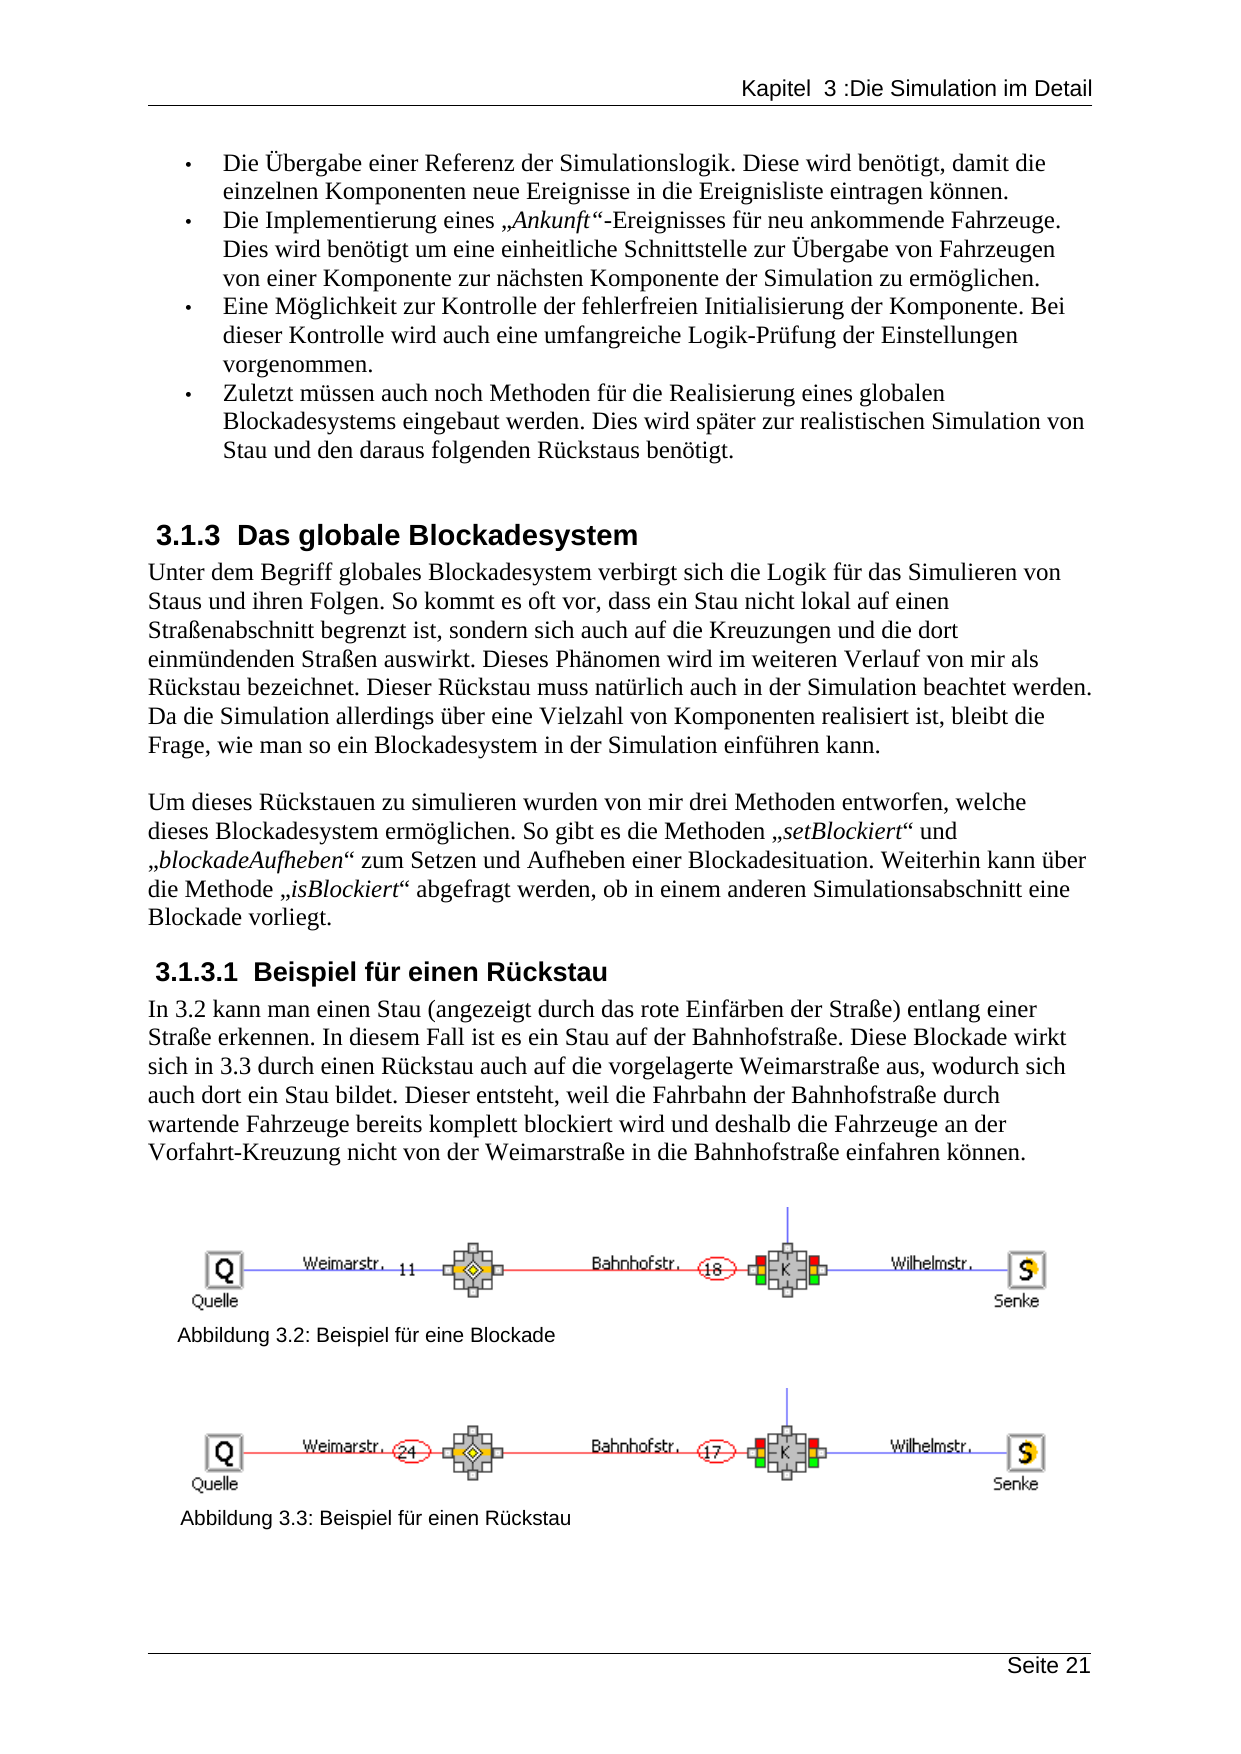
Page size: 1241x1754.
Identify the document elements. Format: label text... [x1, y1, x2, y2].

text Unter dem Begriff globales Blockadesystem verbirgt sich die Logik für das Simulieren von Staus und ihren Folgen. So kommt es oft vor, dass ein Stau nicht lokal auf einen Straßenabschnitt begrenzt ist, sondern sich auch auf die Kreuzungen und die dort einmündenden Straßen auswirkt. Dieses Phänomen wird im weiteren Verlauf von mir als Rückstau bezeichnet. Dieser Rückstau muss natürlich auch in der Simulation beachtet werden. Da die Simulation allerdings über eine Vielzahl von Komponenten realisiert ist, bleibt die Frage, wie man so ein Blockadesystem in der Simulation einführen kann. [148, 557, 1092, 759]
text Um dieses Rückstauen zu simulieren wurden von mir drei Methoden entworfen, welche dieses Blockadesystem ermöglichen. So gibt es die Methoden „setBlockiert“ und „blockadeAufheben“ zum Setzen und Aufheben einer Blockadesituation. Weiterhin kann über die Methode „isBlockiert“ abgefragt werden, ob in einem anderen Simulationsabschnitt eine Blockade vorliegt. [148, 787, 1092, 931]
list Die Implementierung eines „Ankunft“-Ereignisses für neu ankommende Fahrzeuge. Dies wird benötigt um eine einheitliche Schnittstelle zur Übergabe von Fahrzeugen von einer Komponente zur nächsten Komponente der Simulation zu ermöglichen. [185, 205, 1092, 291]
text In Abbildung 3.2 kann man einen Stau (angezeigt durch das rote Einfärben der Straße) entlang einer Straße erkennen. In diesem Fall ist es ein Stau auf der Bahnhofstraße. Diese Blockade wirkt sich in Abbildung 3.3 durch einen Rückstau auch auf die vorgelagerte Weimarstraße aus, wodurch sich auch dort ein Stau bildet. Dieser entsteht, weil die Fahrbahn der Bahnhofstraße durch wartende Fahrzeuge bereits komplett blockiert wird und deshalb die Fahrzeuge an der Vorfahrt-Kreuzung nicht von der Weimarstraße in die Bahnhofstraße einfahren können. [148, 994, 1092, 1166]
list Zuletzt müssen auch noch Methoden für die Realisierung eines globalen Blockadesystems eingebaut werden. Dies wird später zur realistischen Simulation von Stau und den daraus folgenden Rückstaus benötigt. [185, 378, 1092, 464]
text Abbildung 3.2: Beispiel für eine Blockade [177, 1323, 1063, 1347]
picture [177, 1207, 1063, 1323]
picture [180, 1388, 1060, 1506]
list Die Übergabe einer Referenz der Simulationslogik. Diese wird benötigt, damit die einzelnen Komponenten neue Ereignisse in die Ereignisliste eintragen können. [185, 148, 1092, 205]
subtitle Das globale Blockadesystem [148, 518, 1092, 551]
text Abbildung 3.3: Beispiel für einen Rückstau [180, 1506, 1060, 1529]
list Eine Möglichkeit zur Kontrolle der fehlerfreien Initialisierung der Komponente. Bei dieser Kontrolle wird auch eine umfangreiche Logik-Prüfung der Einstellungen vorgenommen. [185, 291, 1092, 378]
subtitle Beispiel für einen Rückstau [148, 956, 1092, 987]
